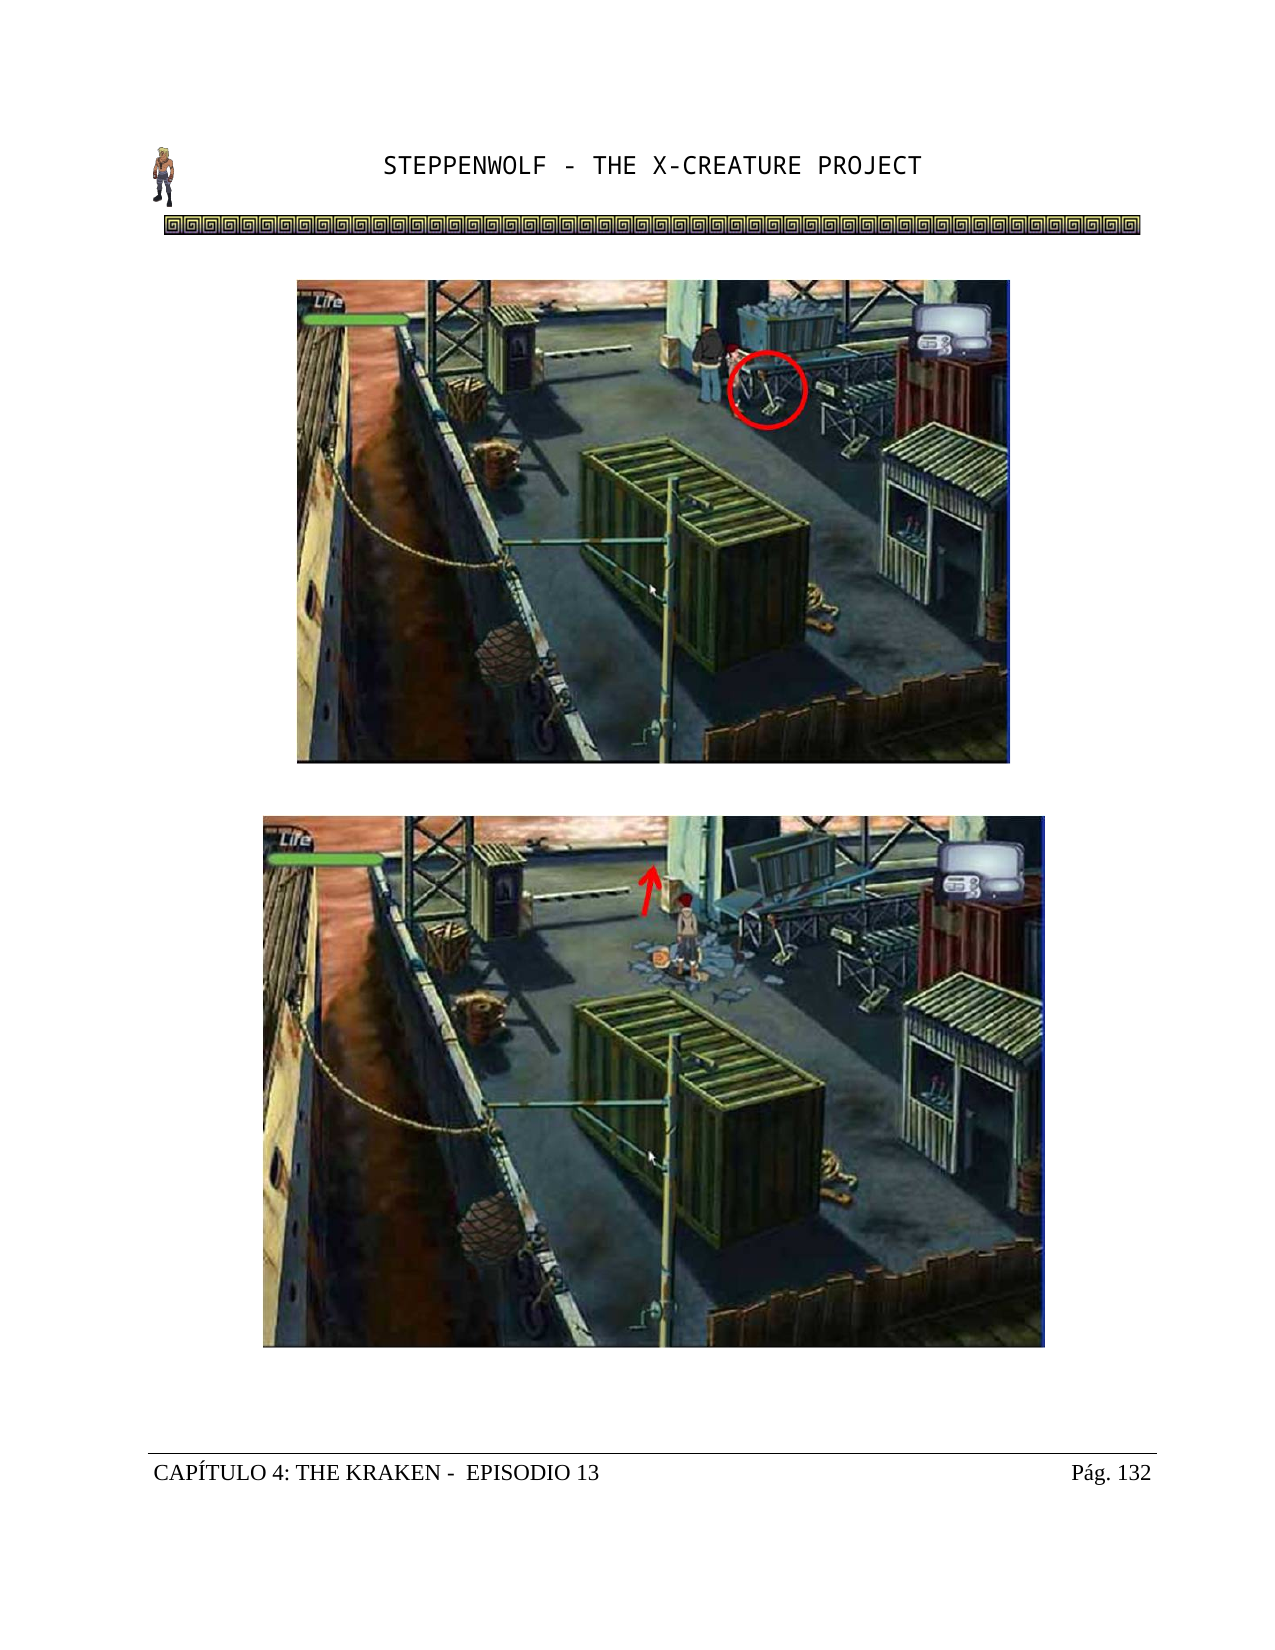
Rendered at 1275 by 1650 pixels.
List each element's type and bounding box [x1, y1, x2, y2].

picture [262, 815, 1045, 1348]
picture [147, 147, 181, 207]
picture [296, 279, 1011, 764]
picture [164, 215, 1141, 235]
